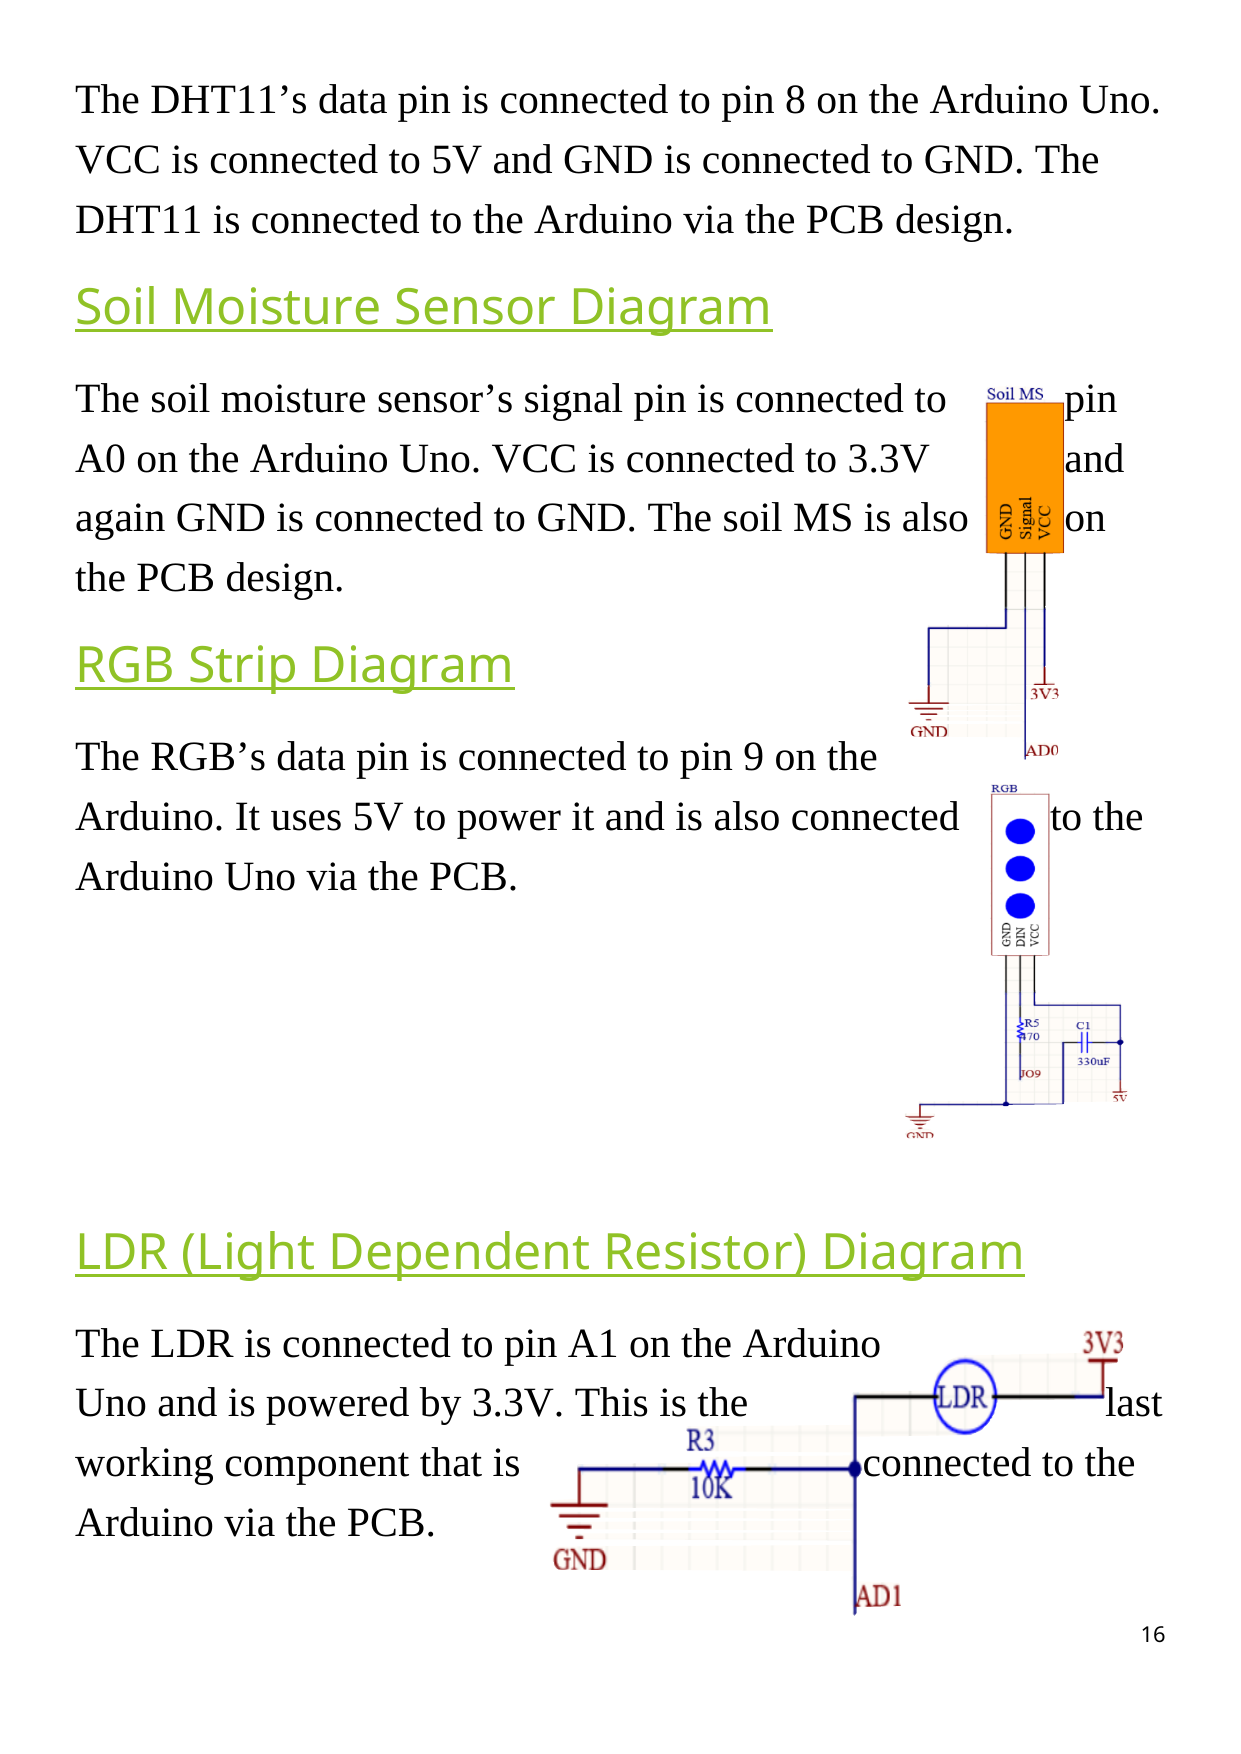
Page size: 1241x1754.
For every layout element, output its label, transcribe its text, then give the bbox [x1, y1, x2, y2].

text The DHT11’s data pin is connected to pin 8 on the Arduino Uno. VCC is connected to 5V and GND is connected to GND. The DHT11 is connected to the Arduino via the PCB design. [75, 75, 1165, 243]
text The RGB’s data pin is connected to pin 9 on the Arduino. It uses 5V to power it and is also connected to the Arduino Uno via the PCB. [75, 731, 1165, 899]
text RGB Strip Diagram [75, 629, 926, 697]
text LDR (Light Dependent Resistor) Diagram [75, 1216, 1165, 1284]
text Soil Moisture Sensor Diagram [75, 271, 1165, 339]
text The LDR is connected to pin A1 on the Arduino Uno and is powered by 3.3V. This is the last working component that is connected to the Arduino via the PCB. [75, 1318, 1165, 1546]
text [1036, 629, 1165, 697]
text The soil moisture sensor’s signal pin is connected to pin A0 on the Arduino Uno. VCC is connected to 3.3V and again GND is connected to GND. The soil MS is also on the PCB design. [75, 373, 1165, 601]
